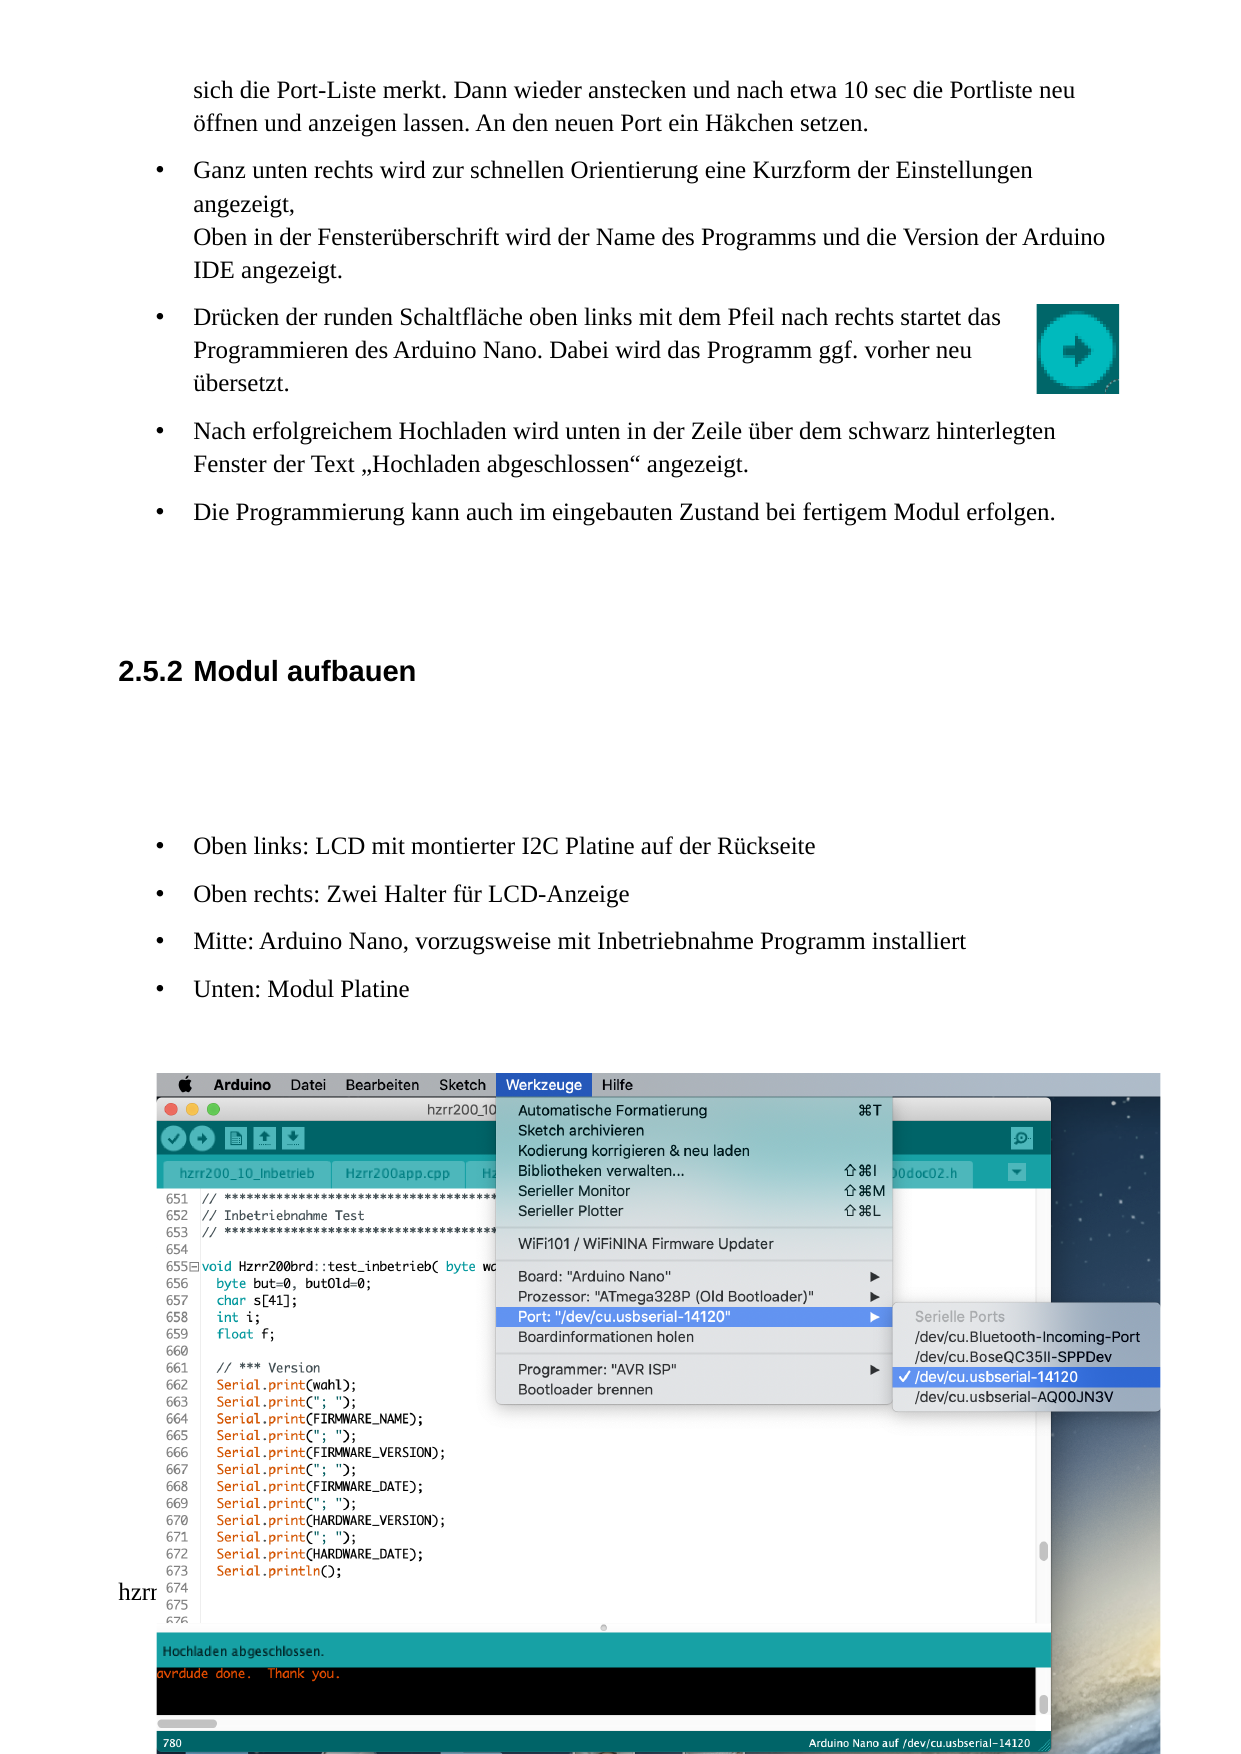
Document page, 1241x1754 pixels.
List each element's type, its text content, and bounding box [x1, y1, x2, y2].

list sich die Port-Liste merkt. Dann wieder anstecken und nach etwa 10 sec die Portliste neu öffnen und anzeigen lassen. An den neuen Port ein Häkchen setzen. [156, 75, 1122, 137]
list Mitte: Arduino Nano, vorzugsweise mit Inbetriebnahme Programm installiert [156, 926, 1122, 955]
subtitle Modul aufbauen [118, 654, 1122, 687]
list Unten: Modul Platine [156, 974, 1122, 1003]
list Ganz unten rechts wird zur schnellen Orientierung eine Kurzform der Einstellungen angezeigt, Oben in der Fensterüberschrift wird der Name des Programms und die Version der Arduino IDE angezeigt. [156, 156, 1122, 283]
list Oben rechts: Zwei Halter für LCD-Anzeige [156, 879, 1122, 908]
list Die Programmierung kann auch im eingebauten Zustand bei fertigem Modul erfolgen. [156, 497, 1122, 525]
list Oben links: LCD mit montierter I2C Platine auf der Rückseite [156, 831, 1122, 860]
list Nach erfolgreichem Hochladen wird unten in der Zeile über dem schwarz hinterlegten Fenster der Text „Hochladen abgeschlossen“ angezeigt. [156, 416, 1122, 478]
list Drücken der runden Schaltfläche oben links mit dem Pfeil nach rechts startet das Programmieren des Arduino Nano. Dabei wird das Programm ggf. vorher neu übersetzt. [156, 302, 1122, 397]
